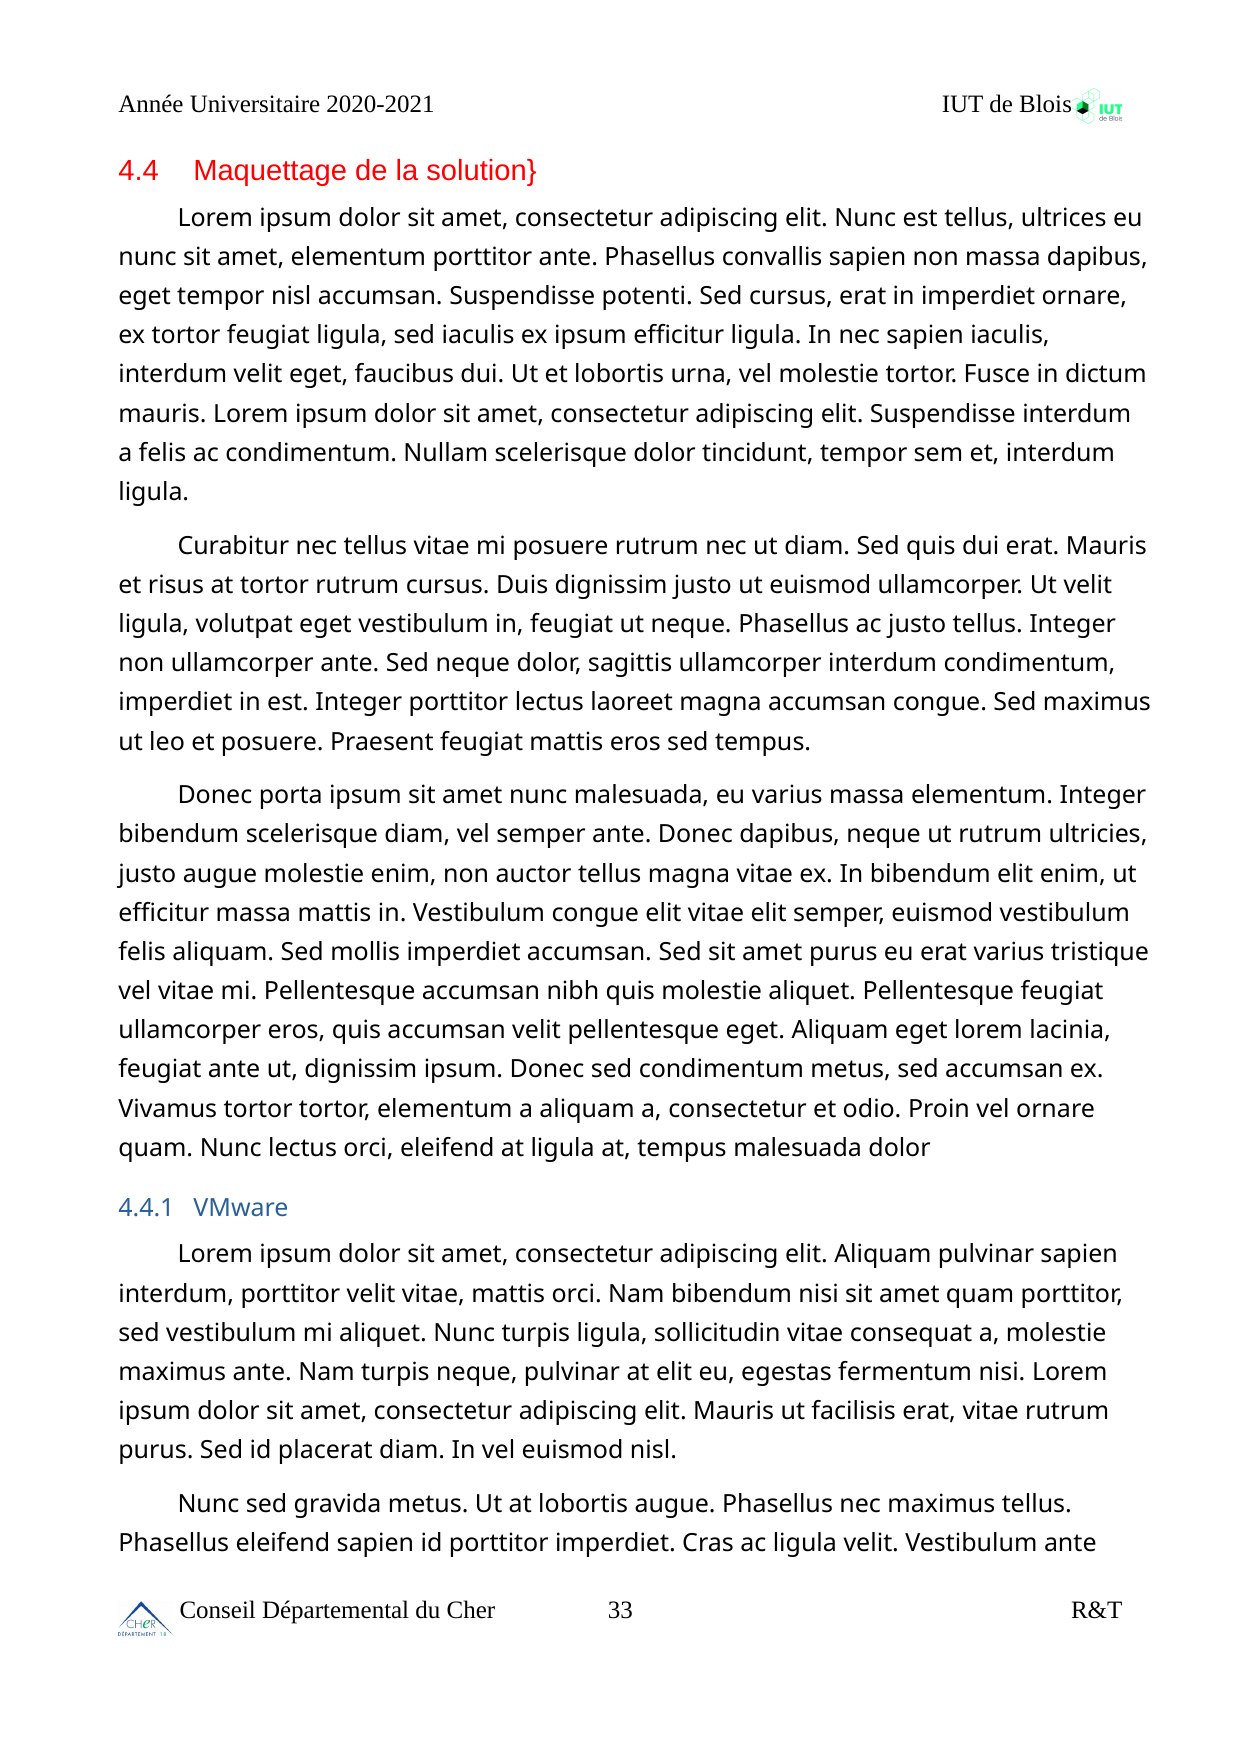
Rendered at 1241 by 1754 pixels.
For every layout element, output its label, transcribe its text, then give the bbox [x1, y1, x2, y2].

subtitle Maquettage de la solution} [118, 153, 1152, 187]
text Donec porta ipsum sit amet nunc malesuada, eu varius massa elementum. Integer bibendum scelerisque diam, vel semper ante. Donec dapibus, neque ut rutrum ultricies, justo augue molestie enim, non auctor tellus magna vitae ex. In bibendum elit enim, ut efficitur massa mattis in. Vestibulum congue elit vitae elit semper, euismod vestibulum felis aliquam. Sed mollis imperdiet accumsan. Sed sit amet purus eu erat varius tristique vel vitae mi. Pellentesque accumsan nibh quis molestie aliquet. Pellentesque feugiat ullamcorper eros, quis accumsan velit pellentesque eget. Aliquam eget lorem lacinia, feugiat ante ut, dignissim ipsum. Donec sed condimentum metus, sed accumsan ex. Vivamus tortor tortor, elementum a aliquam a, consectetur et odio. Proin vel ornare quam. Nunc lectus orci, eleifend at ligula at, tempus malesuada dolor [118, 777, 1152, 1163]
text Lorem ipsum dolor sit amet, consectetur adipiscing elit. Aliquam pulvinar sapien interdum, porttitor velit vitae, mattis orci. Nam bibendum nisi sit amet quam porttitor, sed vestibulum mi aliquet. Nunc turpis ligula, sollicitudin vitae consequat a, molestie maximus ante. Nam turpis neque, pulvinar at elit eu, egestas fermentum nisi. Lorem ipsum dolor sit amet, consectetur adipiscing elit. Mauris ut facilisis erat, vitae rutrum purus. Sed id placerat diam. In vel euismod nisl. [118, 1236, 1152, 1466]
subtitle VMware [118, 1189, 1152, 1223]
text Lorem ipsum dolor sit amet, consectetur adipiscing elit. Nunc est tellus, ultrices eu nunc sit amet, elementum porttitor ante. Phasellus convallis sapien non massa dapibus, eget tempor nisl accumsan. Suspendisse potenti. Sed cursus, erat in imperdiet ornare, ex tortor feugiat ligula, sed iaculis ex ipsum efficitur ligula. In nec sapien iaculis, interdum velit eget, faucibus dui. Ut et lobortis urna, vel molestie tortor. Fusce in dictum mauris. Lorem ipsum dolor sit amet, consectetur adipiscing elit. Suspendisse interdum a felis ac condimentum. Nullam scelerisque dolor tincidunt, tempor sem et, interdum ligula. [118, 199, 1152, 508]
picture [1071, 88, 1123, 124]
picture [118, 1601, 174, 1636]
text Nunc sed gravida metus. Ut at lobortis augue. Phasellus nec maximus tellus. Phasellus eleifend sapien id porttitor imperdiet. Cras ac ligula velit. Vestibulum ante [118, 1486, 1152, 1559]
text Curabitur nec tellus vitae mi posuere rutrum nec ut diam. Sed quis dui erat. Mauris et risus at tortor rutrum cursus. Duis dignissim justo ut euismod ullamcorper. Ut velit ligula, volutpat eget vestibulum in, feugiat ut neque. Phasellus ac justo tellus. Integer non ullamcorper ante. Sed neque dolor, sagittis ullamcorper interdum condimentum, imperdiet in est. Integer porttitor lectus laoreet magna accumsan congue. Sed maximus ut leo et posuere. Praesent feugiat mattis eros sed tempus. [118, 527, 1152, 757]
